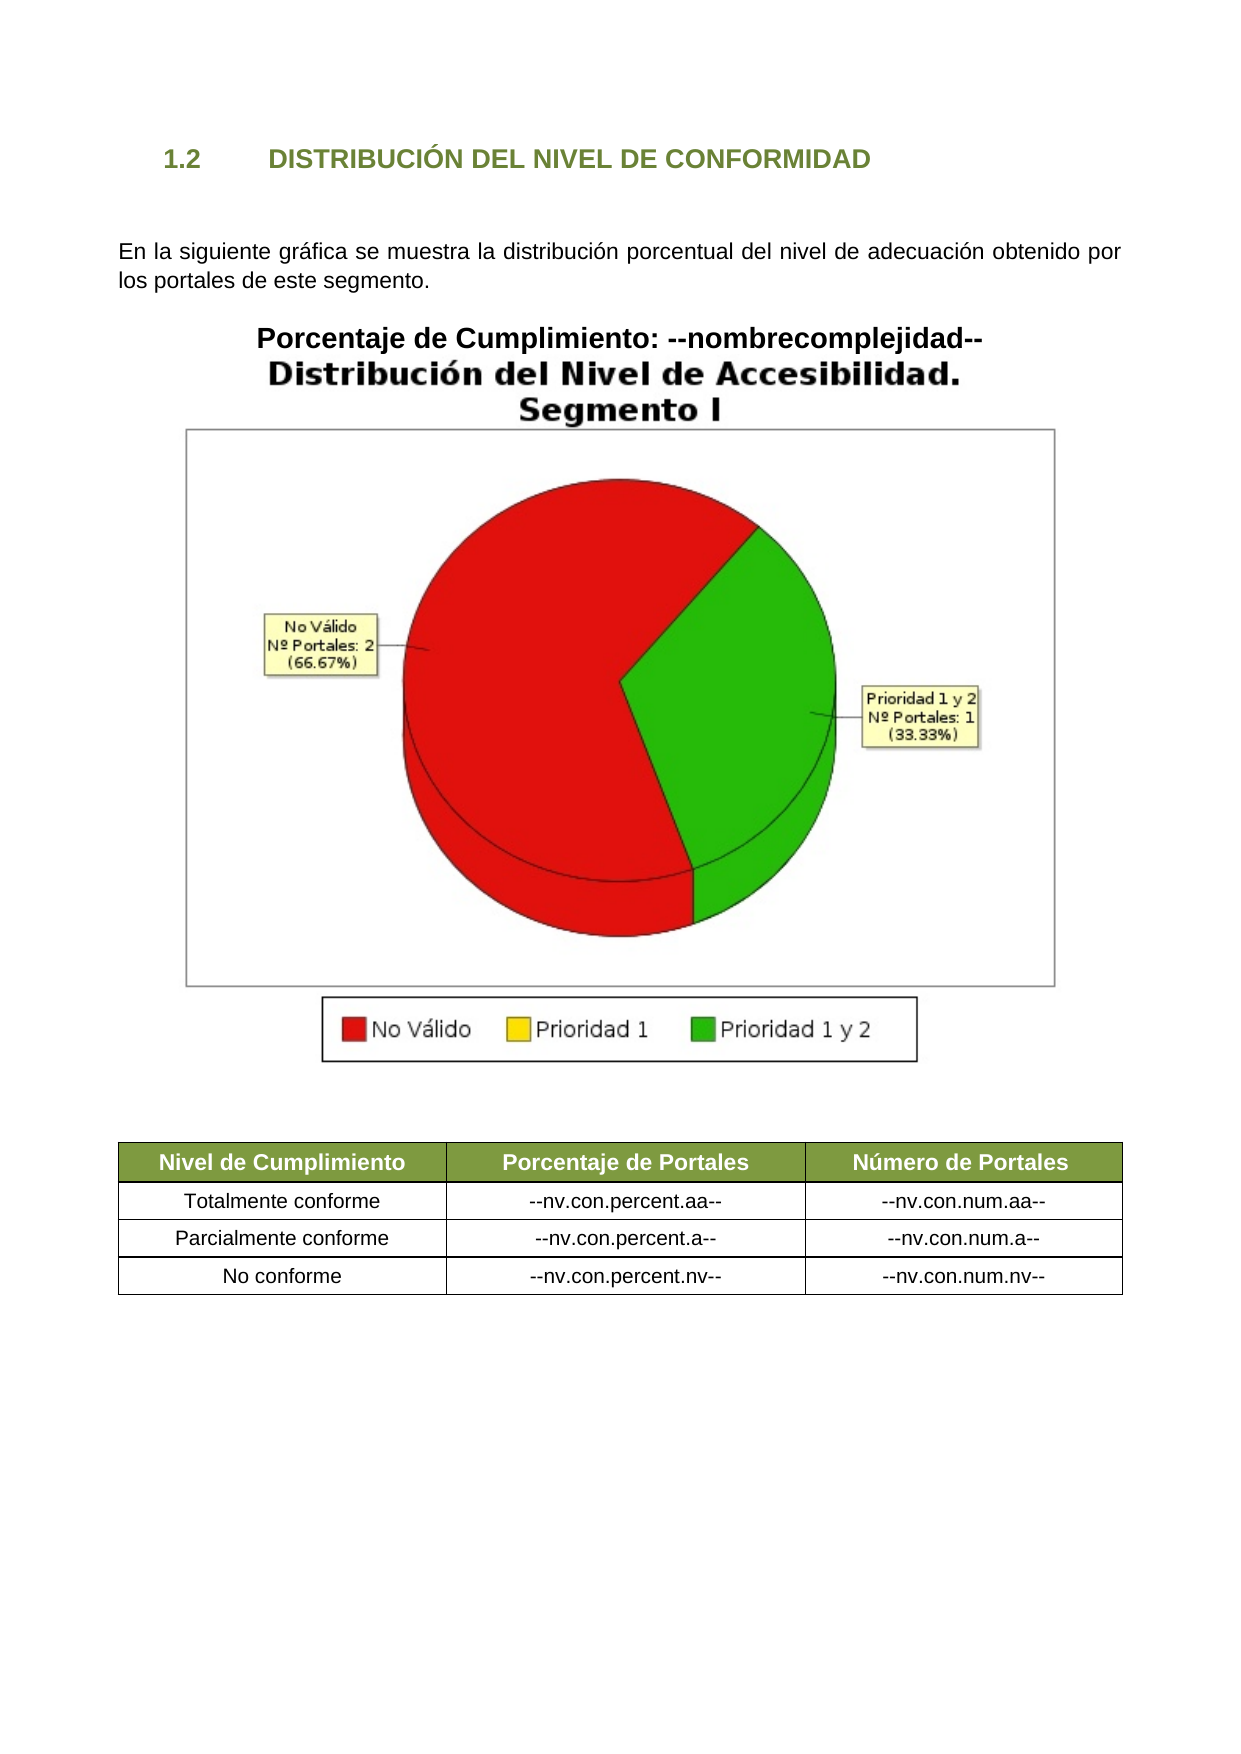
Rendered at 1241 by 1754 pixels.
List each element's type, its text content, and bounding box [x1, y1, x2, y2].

table_cell --nv.con.percent.aa-- [447, 1183, 805, 1219]
table_header Porcentaje de Portales [447, 1143, 805, 1181]
table_cell --nv.con.percent.a-- [447, 1220, 805, 1256]
table_header Nivel de Cumplimiento [119, 1143, 446, 1181]
text Porcentaje de Cumplimiento: --nombrecomplejidad-- [118, 321, 1122, 354]
table_cell Totalmente conforme [119, 1183, 446, 1219]
table_cell --nv.con.num.nv-- [806, 1258, 1122, 1294]
table_cell --nv.con.percent.nv-- [447, 1258, 805, 1294]
text En la siguiente gráfica se muestra la distribución porcentual del nivel de adecuación obtenido por los portales de este segmento. [118, 238, 1122, 293]
subtitle Distribución del nivel de conformidad [156, 143, 1122, 174]
table_cell No conforme [119, 1258, 446, 1294]
table_cell Parcialmente conforme [119, 1220, 446, 1256]
picture [178, 354, 1062, 1064]
table_header Número de Portales [806, 1143, 1122, 1181]
table_cell --nv.con.num.a-- [806, 1220, 1122, 1256]
table_cell --nv.con.num.aa-- [806, 1183, 1122, 1219]
